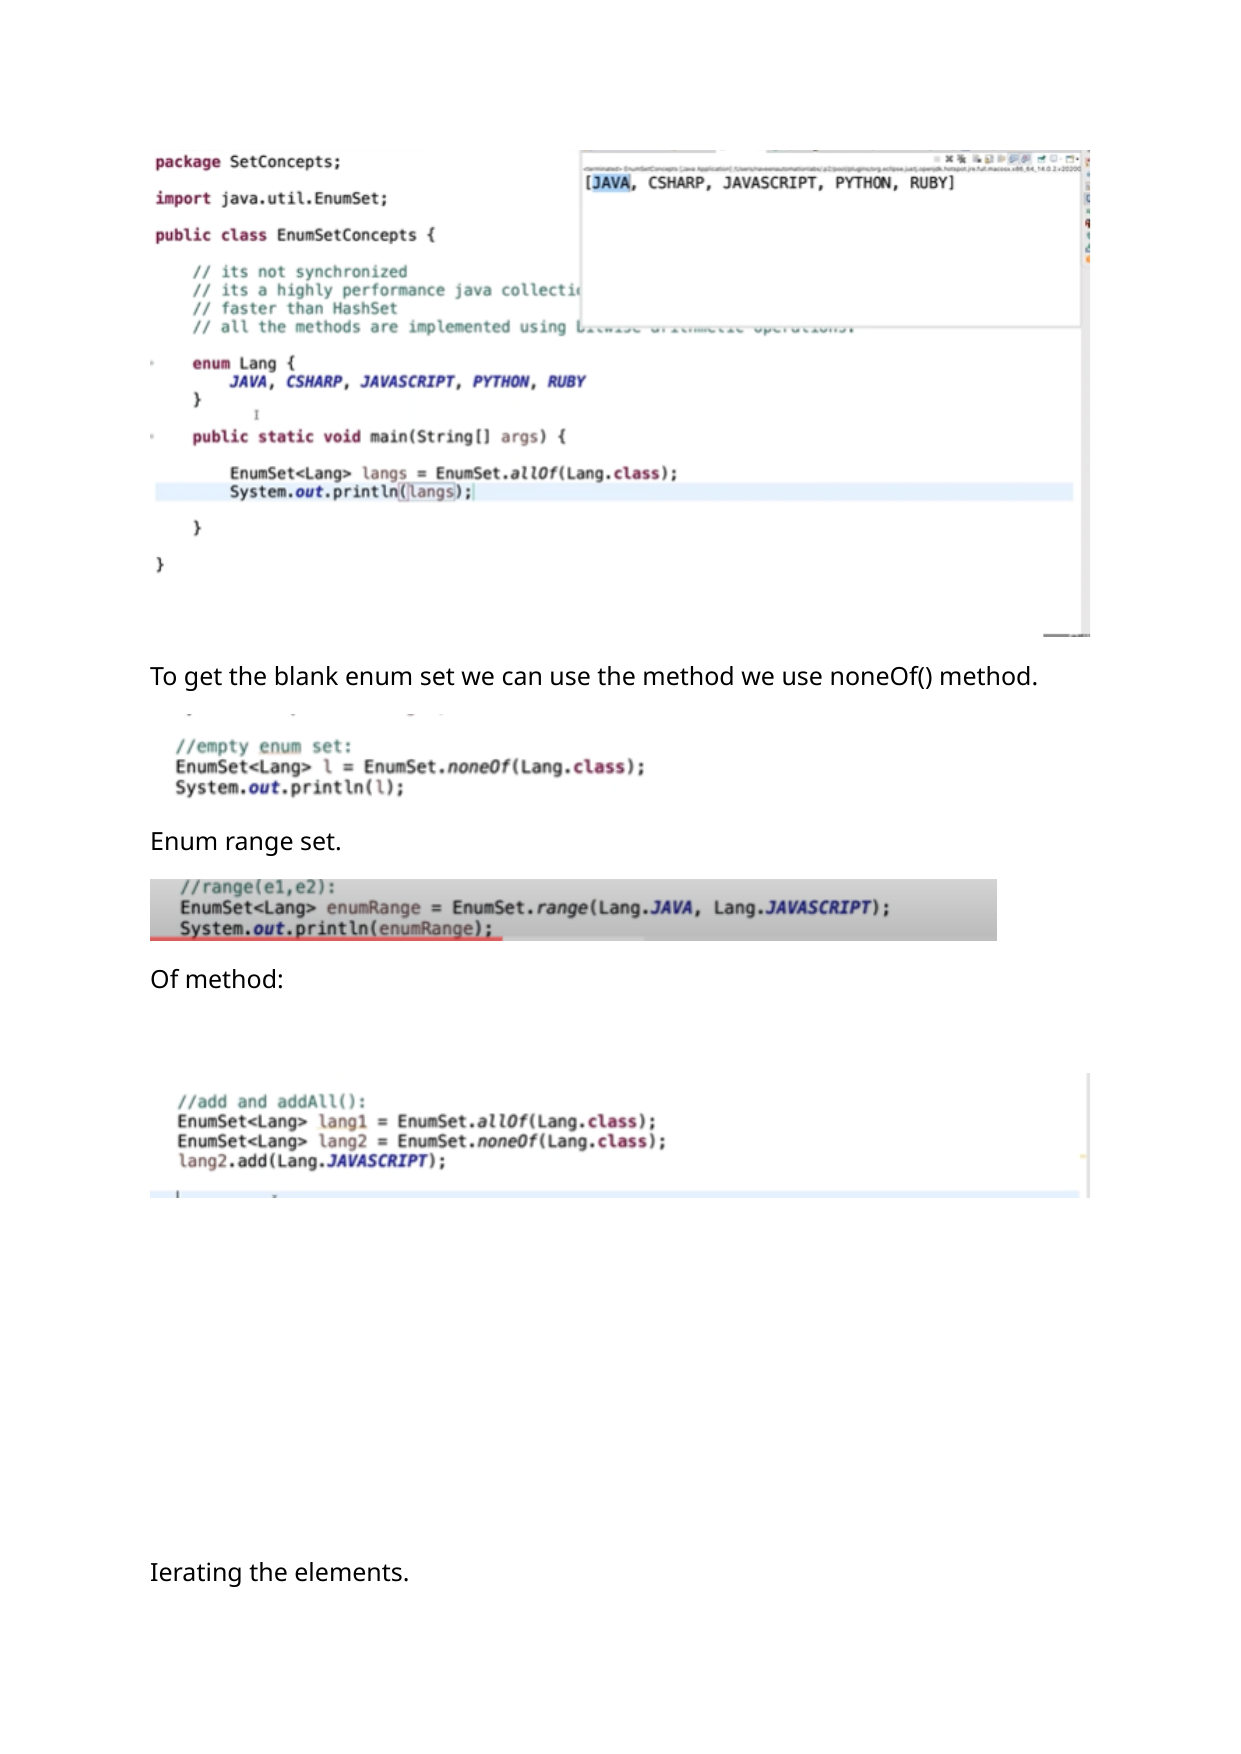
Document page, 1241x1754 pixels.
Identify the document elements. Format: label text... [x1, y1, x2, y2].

text Enum range set. [150, 824, 1090, 858]
text Ierating the elements. [150, 1554, 1090, 1588]
text To get the blank enum set we can use the method we use noneOf() method. [150, 658, 1090, 693]
text Of method: [150, 962, 1090, 996]
